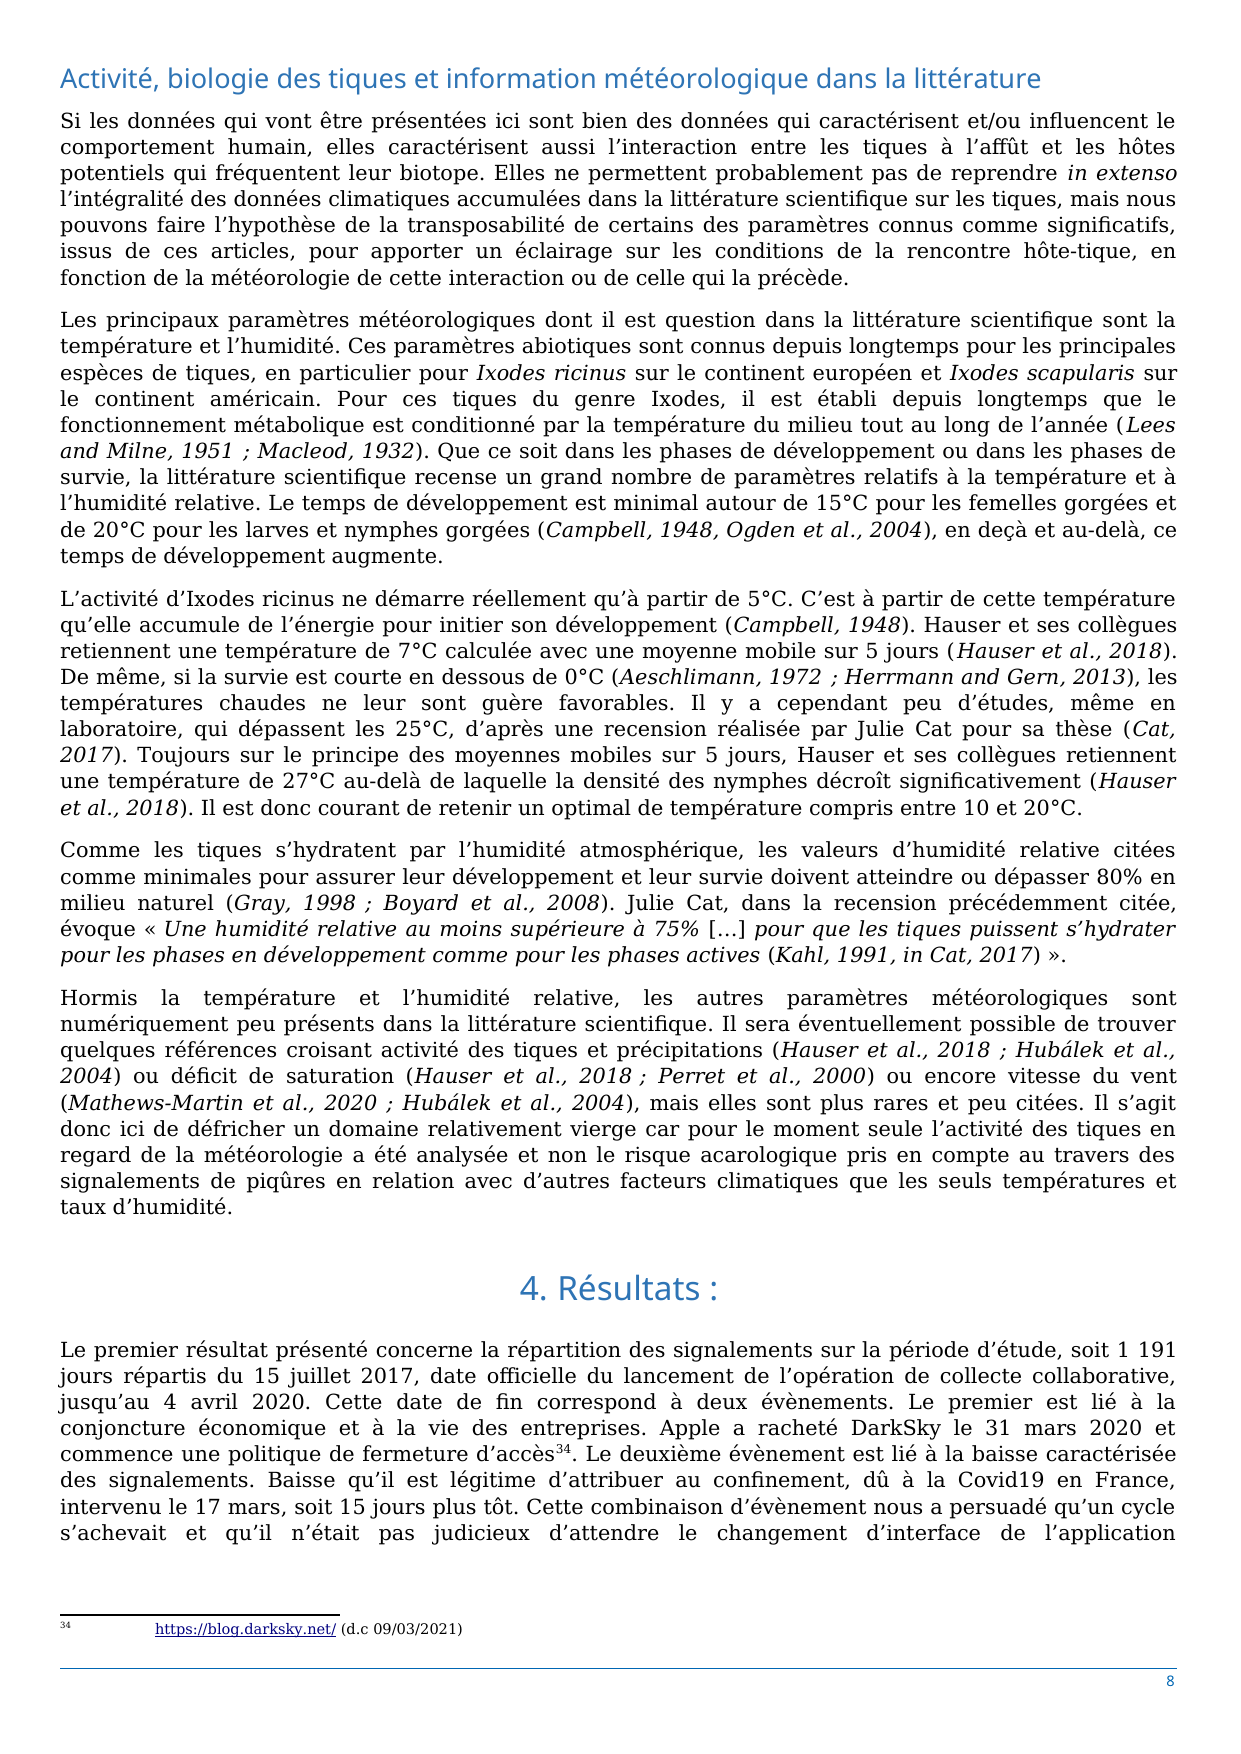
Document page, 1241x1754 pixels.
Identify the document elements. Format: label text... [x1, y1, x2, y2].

text Si les données qui vont être présentées ici sont bien des données qui caractérisent et/ou influencent le comportement humain, elles caractérisent aussi l’interaction entre les tiques à l’affût et les hôtes potentiels qui fréquentent leur biotope. Elles ne permettent probablement pas de reprendre in extenso l’intégralité des données climatiques accumulées dans la littérature scientifique sur les tiques, mais nous pouvons faire l’hypothèse de la transposabilité de certains des paramètres connus comme significatifs, issus de ces articles, pour apporter un éclairage sur les conditions de la rencontre hôte-tique, en fonction de la météorologie de cette interaction ou de celle qui la précède. [60, 109, 1177, 290]
subtitle Activité, biologie des tiques et information météorologique dans la littérature [60, 60, 1177, 97]
subtitle Résultats : [60, 1265, 1177, 1310]
text Comme les tiques s’hydratent par l’humidité atmosphérique, les valeurs d’humidité relative citées comme minimales pour assurer leur développement et leur survie doivent atteindre ou dépasser 80% en milieu naturel (Gray, 1998 ; Boyard et al., 2008). Julie Cat, dans la recension précédemment citée, évoque « Une humidité relative au moins supérieure à 75% […] pour que les tiques puissent s’hydrater pour les phases en développement comme pour les phases actives (Kahl, 1991, in Cat, 2017) ». [60, 838, 1177, 967]
text L’activité d’Ixodes ricinus ne démarre réellement qu’à partir de 5°C. C’est à partir de cette température qu’elle accumule de l’énergie pour initier son développement (Campbell, 1948). Hauser et ses collègues retiennent une température de 7°C calculée avec une moyenne mobile sur 5 jours (Hauser et al., 2018). De même, si la survie est courte en dessous de 0°C (Aeschlimann, 1972 ; Herrmann and Gern, 2013), les températures chaudes ne leur sont guère favorables. Il y a cependant peu d’études, même en laboratoire, qui dépassent les 25°C, d’après une recension réalisée par Julie Cat pour sa thèse (Cat, 2017). Toujours sur le principe des moyennes mobiles sur 5 jours, Hauser et ses collègues retiennent une température de 27°C au-delà de laquelle la densité des nymphes décroît significativement (Hauser et al., 2018). Il est donc courant de retenir un optimal de température compris entre 10 et 20°C. [60, 587, 1177, 820]
text https://blog.darksky.net/ (d.c 09/03/2021) [60, 1621, 1177, 1638]
text Les principaux paramètres météorologiques dont il est question dans la littérature scientifique sont la température et l’humidité. Ces paramètres abiotiques sont connus depuis longtemps pour les principales espèces de tiques, en particulier pour Ixodes ricinus sur le continent européen et Ixodes scapularis sur le continent américain. Pour ces tiques du genre Ixodes, il est établi depuis longtemps que le fonctionnement métabolique est conditionné par la température du milieu tout au long de l’année (Lees and Milne, 1951 ; Macleod, 1932). Que ce soit dans les phases de développement ou dans les phases de survie, la littérature scientifique recense un grand nombre de paramètres relatifs à la température et à l’humidité relative. Le temps de développement est minimal autour de 15°C pour les femelles gorgées et de 20°C pour les larves et nymphes gorgées (Campbell, 1948, Ogden et al., 2004), en deçà et au-delà, ce temps de développement augmente. [60, 308, 1177, 568]
text Le premier résultat présenté concerne la répartition des signalements sur la période d’étude, soit 1 191 jours répartis du 15 juillet 2017, date officielle du lancement de l’opération de collecte collaborative, jusqu’au 4 avril 2020. Cette date de fin correspond à deux évènements. Le premier est lié à la conjoncture économique et à la vie des entreprises. Apple a racheté DarkSky le 31 mars 2020 et commence une politique de fermeture d’accès. Le deuxième évènement est lié à la baisse caractérisée des signalements. Baisse qu’il est légitime d’attribuer au confinement, dû à la Covid19 en France, intervenu le 17 mars, soit 15 jours plus tôt. Cette combinaison d’évènement nous a persuadé qu’un cycle s’achevait et qu’il n’était pas judicieux d’attendre le changement d’interface de l’application [60, 1338, 1177, 1571]
text Hormis la température et l’humidité relative, les autres paramètres météorologiques sont numériquement peu présents dans la littérature scientifique. Il sera éventuellement possible de trouver quelques références croisant activité des tiques et précipitations (Hauser et al., 2018 ; Hubálek et al., 2004) ou déficit de saturation (Hauser et al., 2018 ; Perret et al., 2000) ou encore vitesse du vent (Mathews-Martin et al., 2020 ; Hubálek et al., 2004), mais elles sont plus rares et peu citées. Il s’agit donc ici de défricher un domaine relativement vierge car pour le moment seule l’activité des tiques en regard de la météorologie a été analysée et non le risque acarologique pris en compte au travers des signalements de piqûres en relation avec d’autres facteurs climatiques que les seuls températures et taux d’humidité. [60, 986, 1177, 1219]
